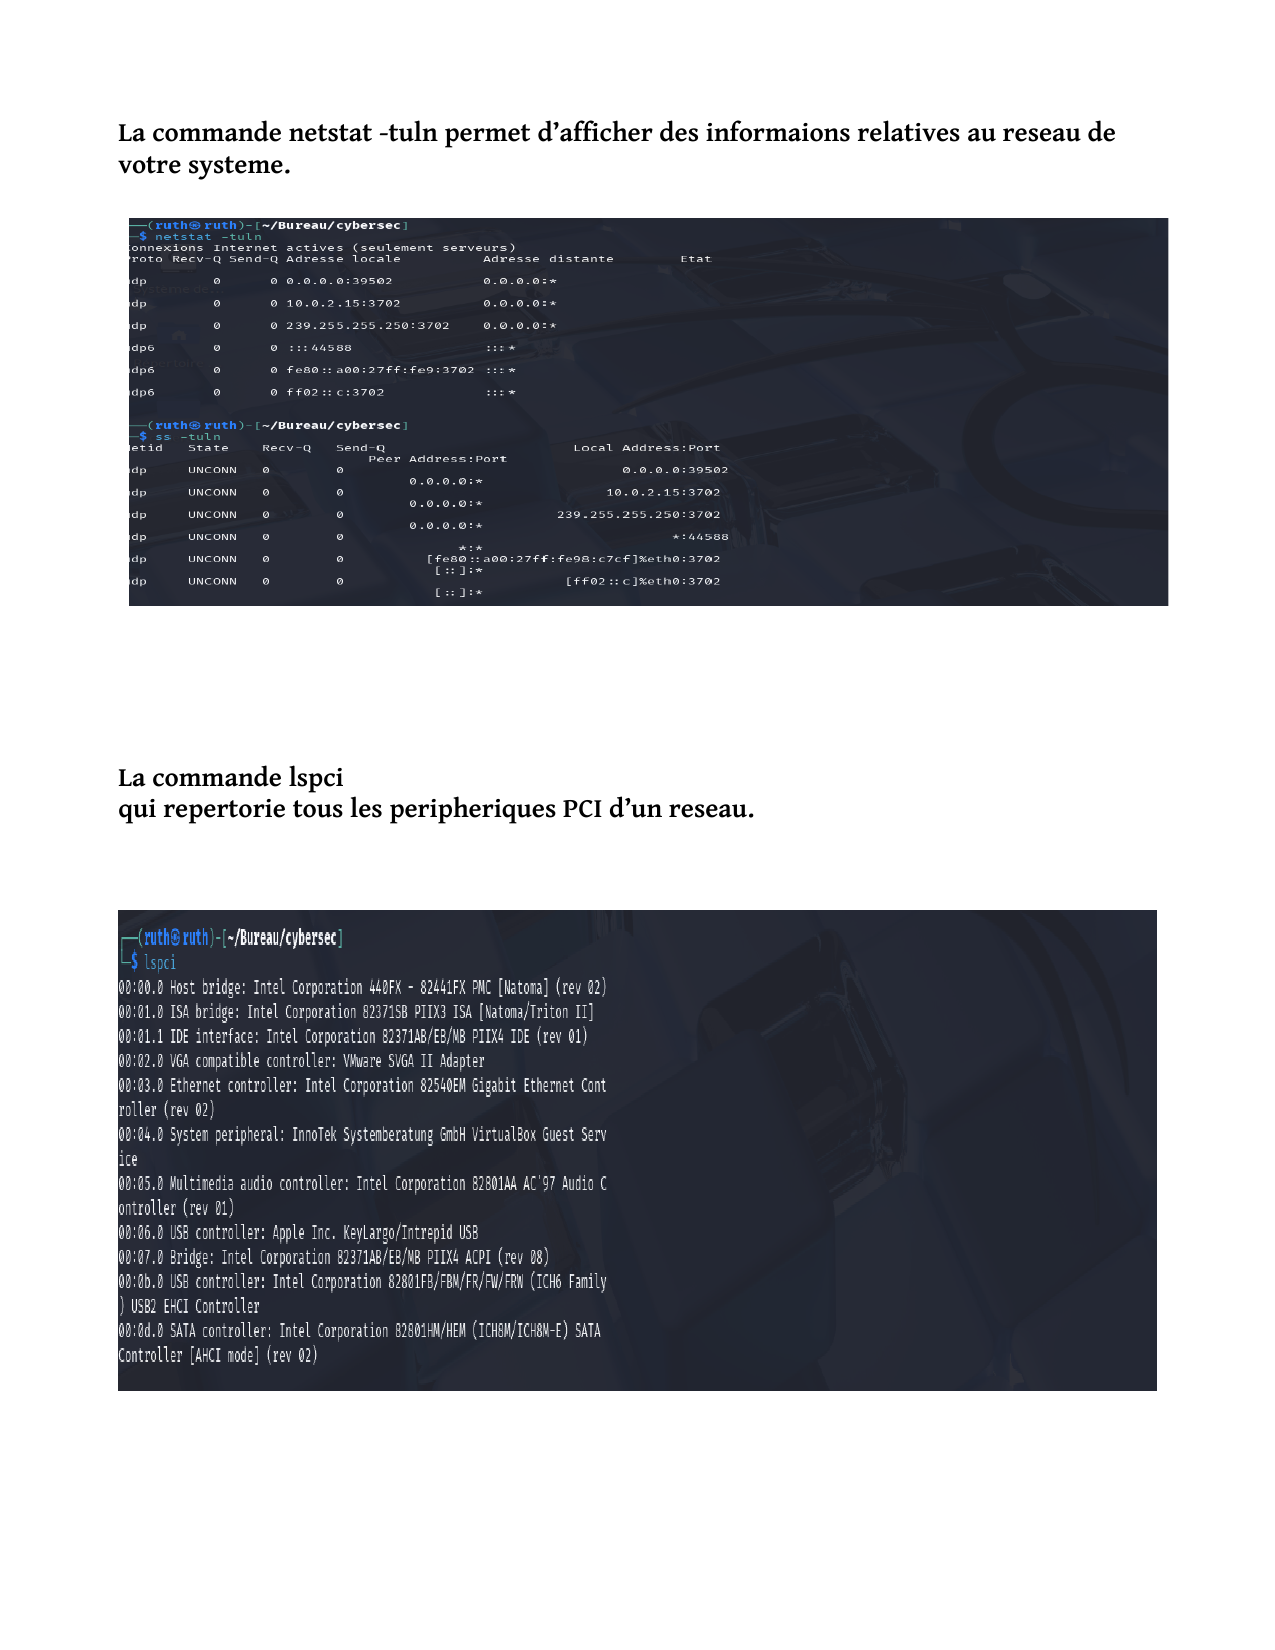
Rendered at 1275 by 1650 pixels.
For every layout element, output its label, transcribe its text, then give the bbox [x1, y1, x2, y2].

text La commande lspci [118, 763, 1157, 794]
text La commande netstat -tuln permet d’afficher des informaions relatives au reseau de votre systeme. [118, 118, 1157, 181]
text qui repertorie tous les peripheriques PCI d’un reseau. [118, 794, 1157, 825]
picture [138, 218, 1169, 606]
picture [142, 910, 1157, 1391]
